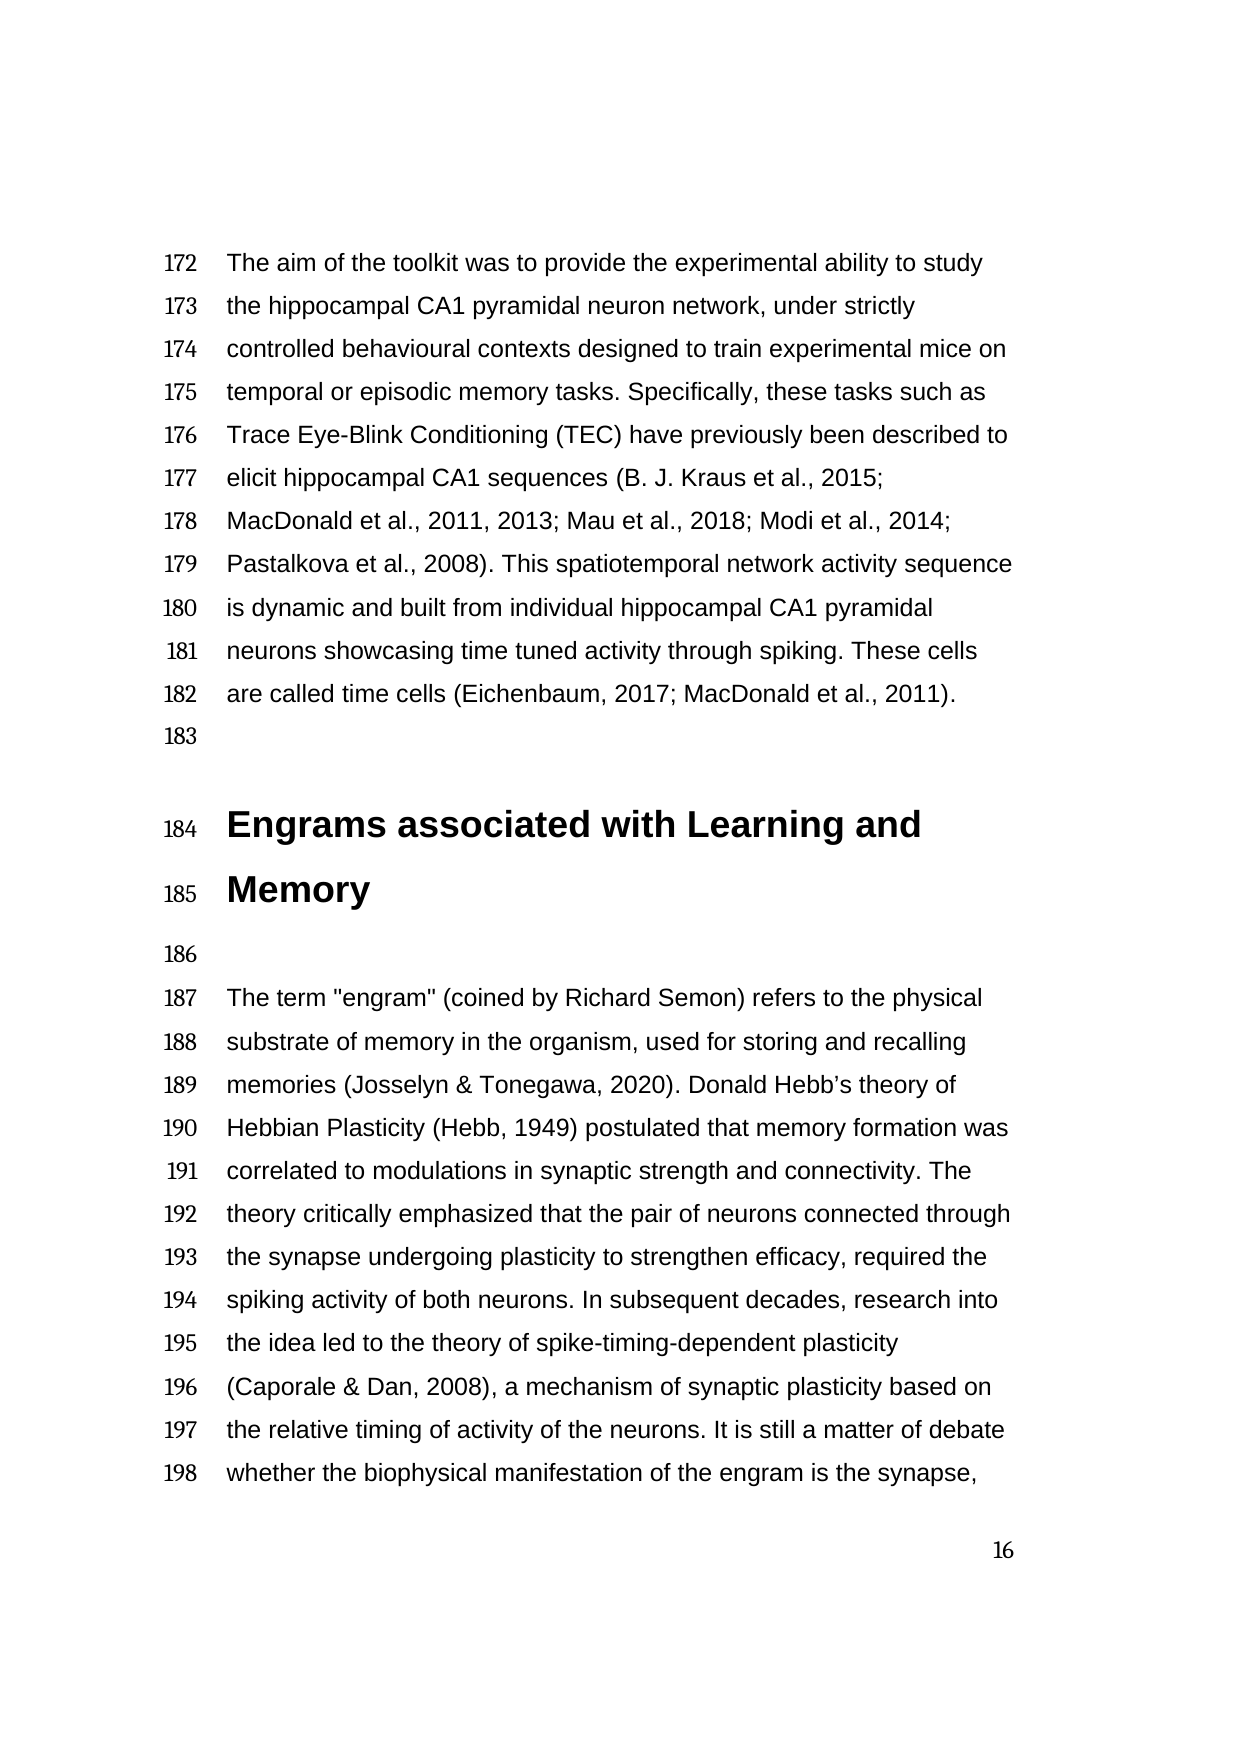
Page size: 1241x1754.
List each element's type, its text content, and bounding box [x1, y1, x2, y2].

text The aim of the toolkit was to provide the experimental ability to study the hippocampal CA1 pyramidal neuron network, under strictly controlled behavioural contexts designed to train experimental mice on temporal or episodic memory tasks. Specifically, these tasks such as Trace Eye-Blink Conditioning (TEC) have previously been described to elicit hippocampal CA1 sequences (B. J. Kraus et al., 2015; MacDonald et al., 2011, 2013; Mau et al., 2018; Modi et al., 2014; Pastalkova et al., 2008). This spatiotemporal network activity sequence is dynamic and built from individual hippocampal CA1 pyramidal neurons showcasing time tuned activity through spiking. These cells are called time cells (Eichenbaum, 2017; MacDonald et al., 2011)⁠. [226, 248, 1014, 708]
text The term "engram" (coined by Richard Semon) refers to the physical substrate of memory in the organism, used for storing and recalling memories (Josselyn & Tonegawa, 2020)⁠. Donald Hebb’s theory of Hebbian Plasticity (Hebb, 1949)⁠ postulated that memory formation was correlated to modulations in synaptic strength and connectivity. The theory critically emphasized that the pair of neurons connected through the synapse undergoing plasticity to strengthen efficacy, required the spiking activity of both neurons. In subsequent decades, research into the idea led to the theory of spike-timing-dependent plasticity (Caporale & Dan, 2008)⁠, a mechanism of synaptic plasticity based on the relative timing of activity of the neurons. It is still a matter of debate whether the biophysical manifestation of the engram is the synapse, [226, 983, 1014, 1487]
subtitle Engrams associated with Learning and Memory [226, 803, 1014, 910]
